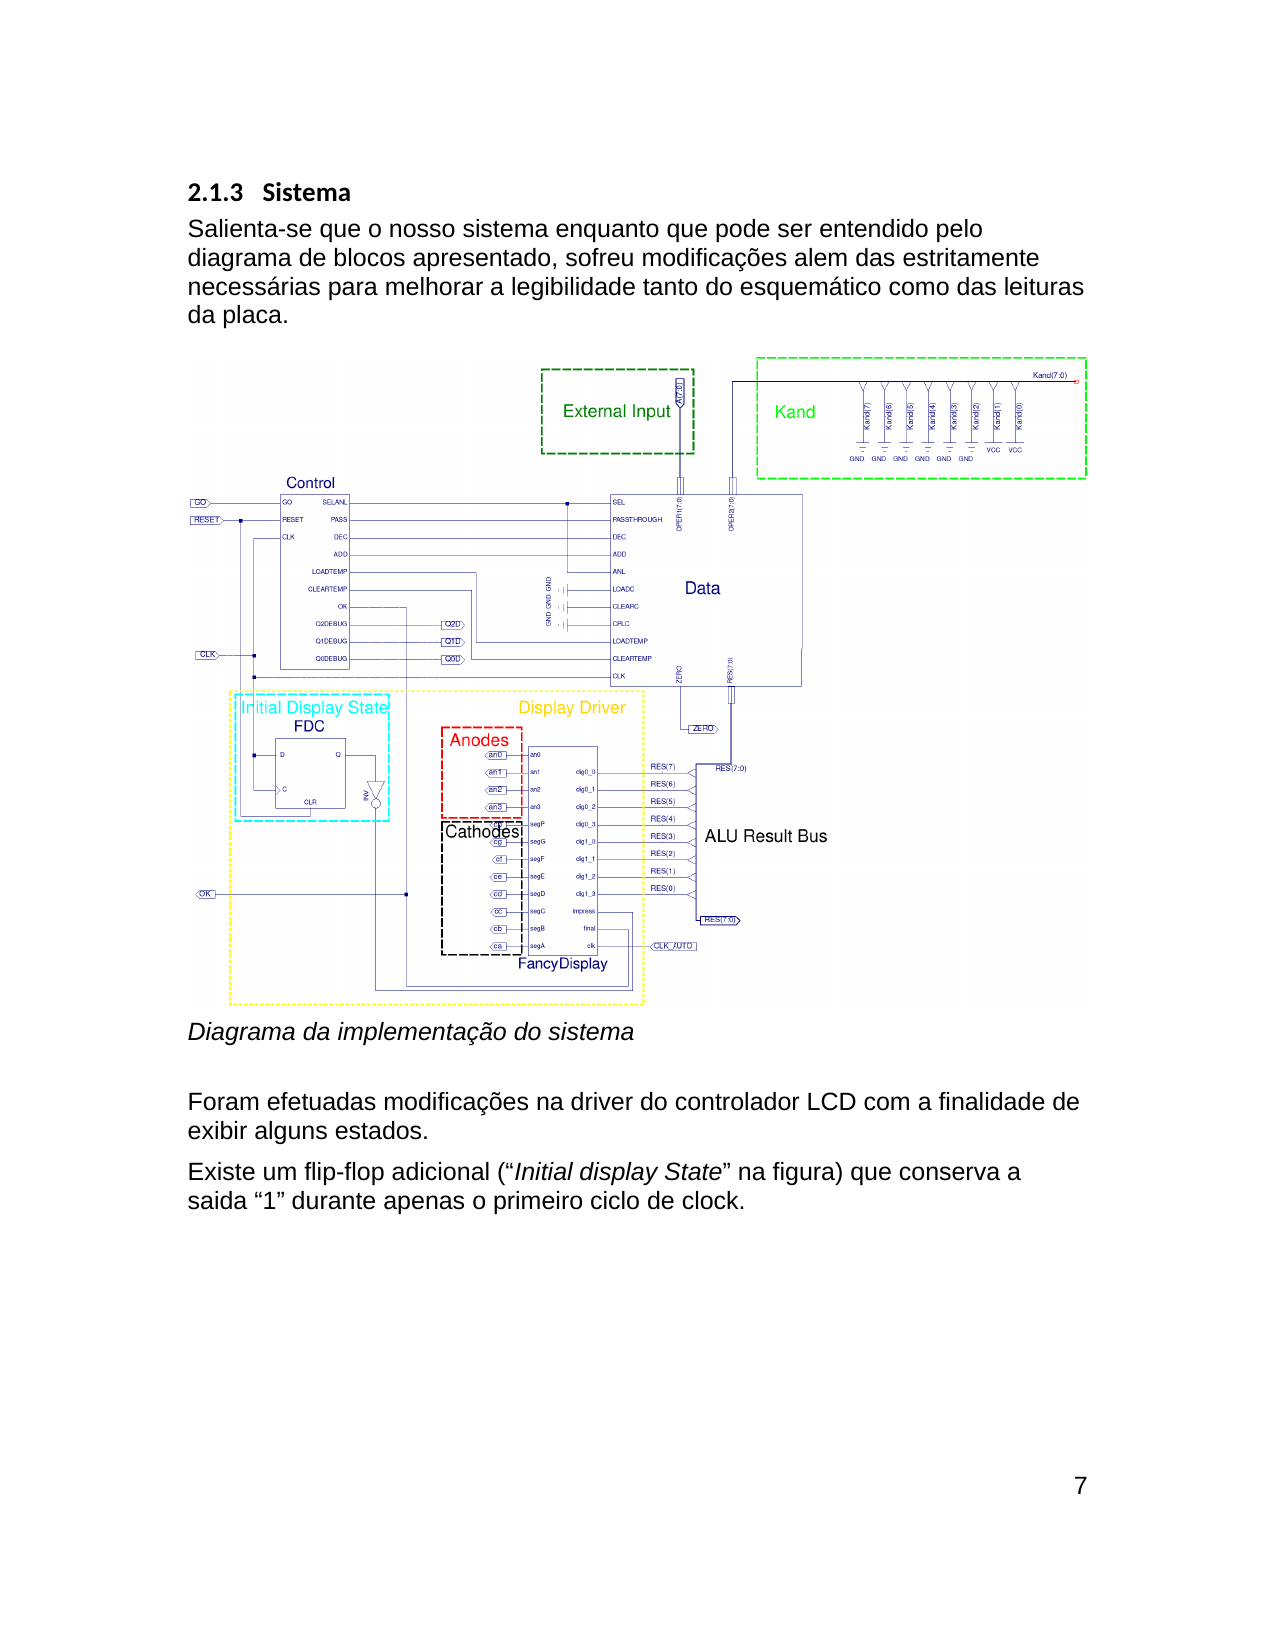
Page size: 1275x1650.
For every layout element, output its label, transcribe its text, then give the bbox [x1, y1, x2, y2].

subtitle Sistema [187, 175, 1087, 208]
text Existe um flip-flop adicional (“Initial display State” na figura) que conserva a saida “1” durante apenas o primeiro ciclo de clock. [187, 1157, 1087, 1215]
text Diagrama da implementação do sistema [187, 1012, 1087, 1046]
text Foram efetuadas modificações na driver do controlador LCD com a finalidade de exibir alguns estados. [187, 1087, 1087, 1145]
picture [187, 354, 1088, 1012]
text Salienta-se que o nosso sistema enquanto que pode ser entendido pelo diagrama de blocos apresentado, sofreu modificações alem das estritamente necessárias para melhorar a legibilidade tanto do esquemático como das leituras da placa. [187, 214, 1087, 329]
